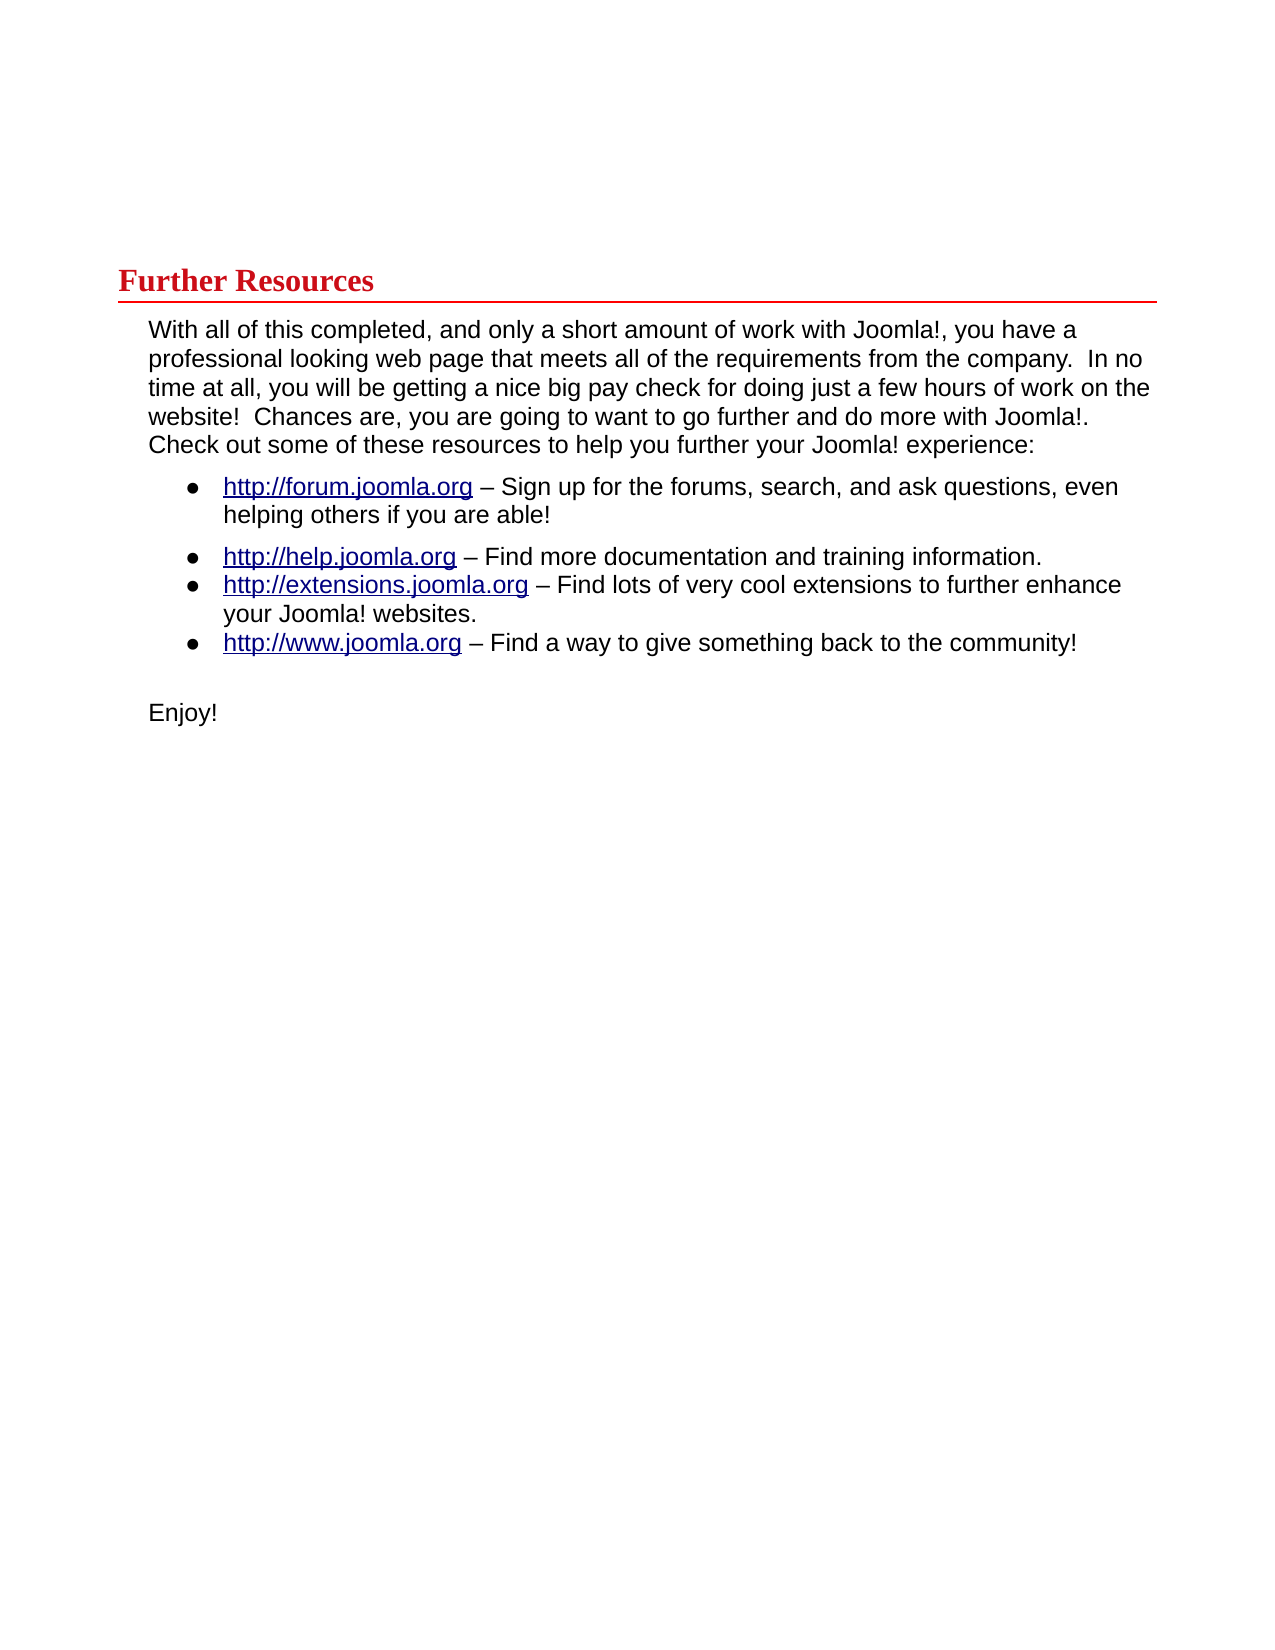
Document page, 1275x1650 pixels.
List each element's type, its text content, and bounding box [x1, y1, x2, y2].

list http://help.joomla.org – Find more documentation and training information. [186, 542, 1157, 570]
list http://extensions.joomla.org – Find lots of very cool extensions to further enhance your Joomla! websites. [186, 570, 1157, 628]
list http://forum.joomla.org – Sign up for the forums, search, and ask questions, even helping others if you are able! [186, 472, 1157, 529]
text Enjoy! [148, 698, 1157, 727]
subtitle Further Resources [118, 262, 1157, 301]
text With all of this completed, and only a short amount of work with Joomla!, you have a professional looking web page that meets all of the requirements from the company. In no time at all, you will be getting a nice big pay check for doing just a few hours of work on the website! Chances are, you are going to want to go further and do more with Joomla!. Check out some of these resources to help you further your Joomla! experience: [148, 315, 1157, 459]
list http://www.joomla.org – Find a way to give something back to the community! [186, 628, 1157, 657]
